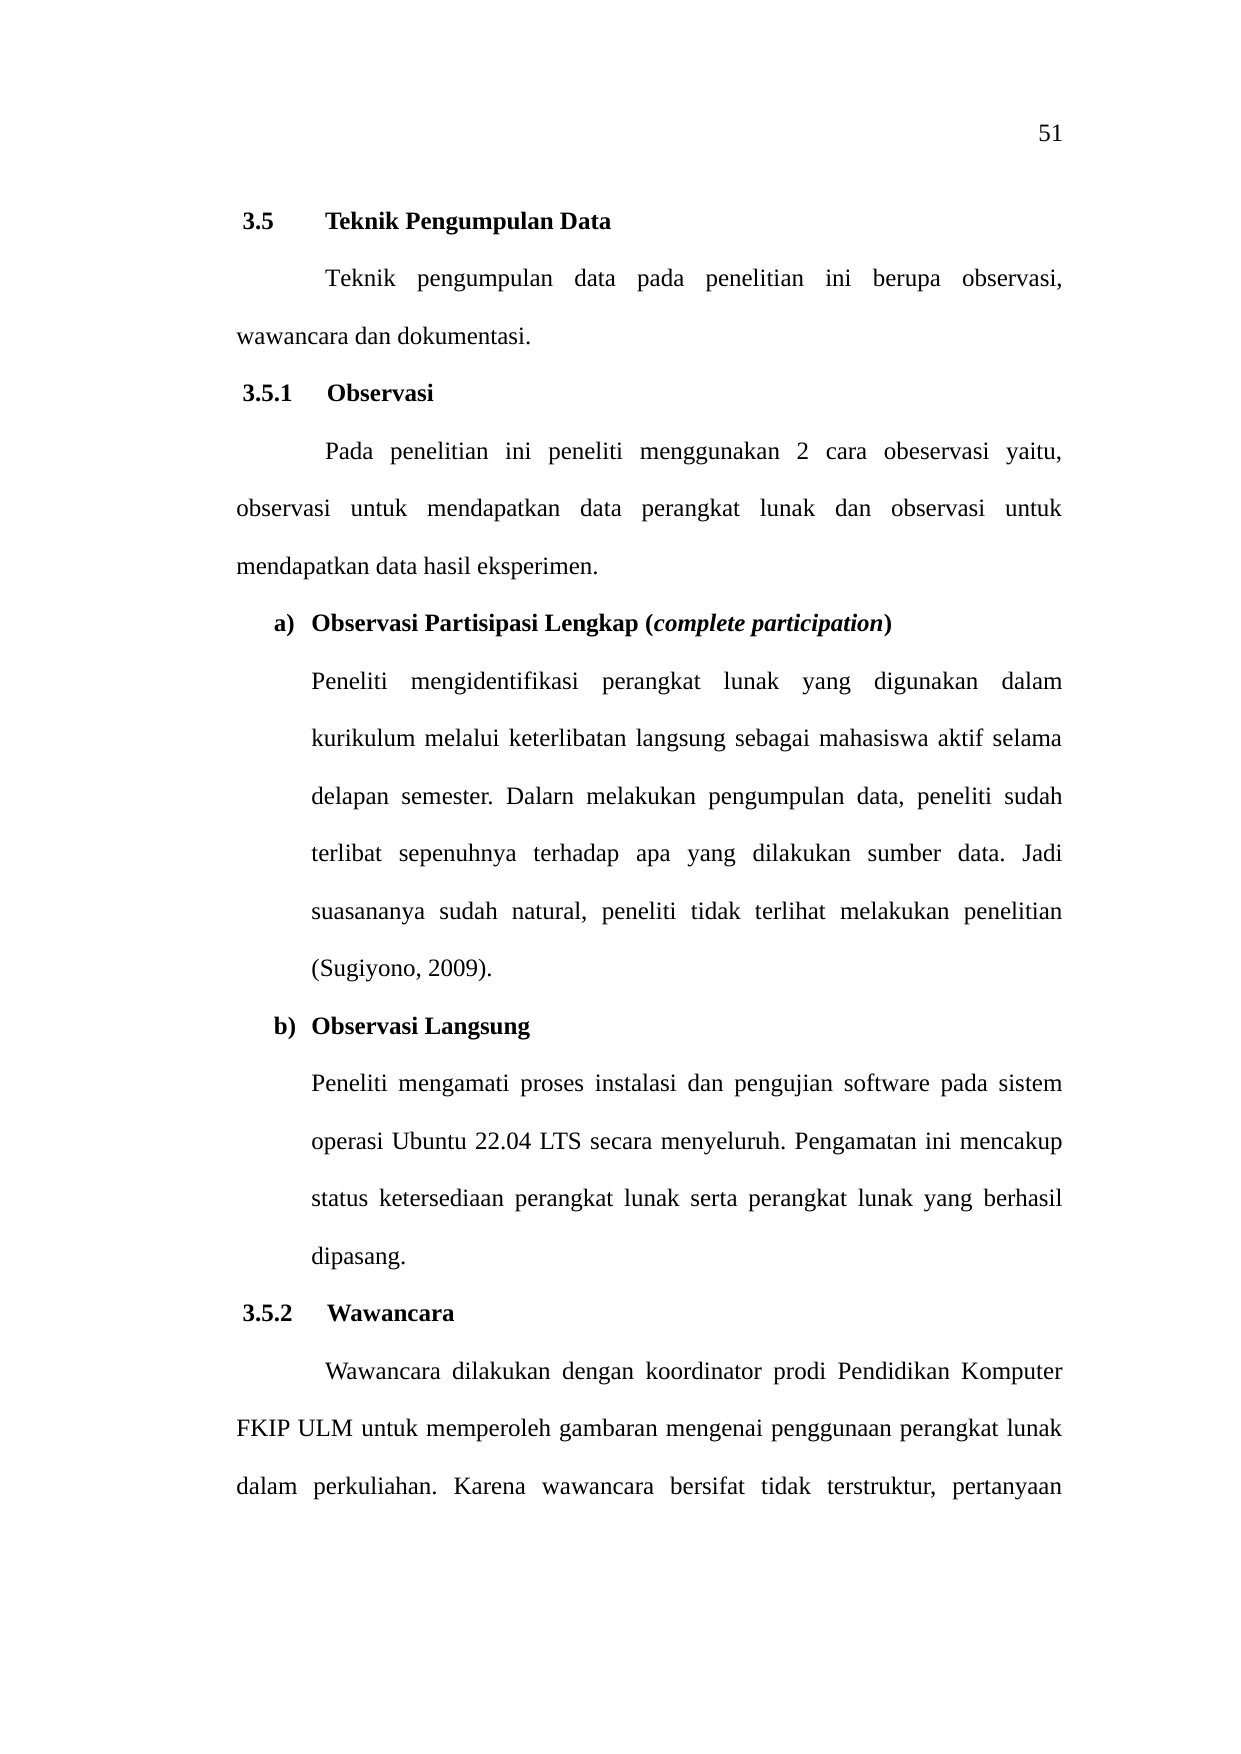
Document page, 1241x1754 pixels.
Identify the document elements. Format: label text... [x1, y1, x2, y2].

list Observasi Partisipasi Lengkap (complete participation) [274, 608, 1063, 637]
text Pada penelitian ini peneliti menggunakan 2 cara obeservasi yaitu, observasi untuk mendapatkan data perangkat lunak dan observasi untuk mendapatkan data hasil eksperimen. [236, 436, 1063, 580]
list Peneliti mengidentifikasi perangkat lunak yang digunakan dalam kurikulum melalui keterlibatan langsung sebagai mahasiswa aktif selama delapan semester. Dalarn melakukan pengumpulan data, peneliti sudah terlibat sepenuhnya terhadap apa yang dilakukan sumber data. Jadi suasananya sudah natural, peneliti tidak terlihat melakukan penelitian (Sugiyono, 2009). [274, 666, 1063, 982]
subtitle Observasi [236, 378, 1063, 407]
subtitle Wawancara [236, 1298, 1063, 1327]
list Peneliti mengamati proses instalasi dan pengujian software pada sistem operasi Ubuntu 22.04 LTS secara menyeluruh. Pengamatan ini mencakup status ketersediaan perangkat lunak serta perangkat lunak yang berhasil dipasang. [274, 1068, 1063, 1270]
subtitle Teknik Pengumpulan Data [236, 206, 1063, 235]
list Observasi Langsung [274, 1011, 1063, 1040]
text Teknik pengumpulan data pada penelitian ini berupa observasi, wawancara dan dokumentasi. [236, 263, 1063, 350]
text Wawancara dilakukan dengan koordinator prodi Pendidikan Komputer FKIP ULM untuk memperoleh gambaran mengenai penggunaan perangkat lunak dalam perkuliahan. Karena wawancara bersifat tidak terstruktur, pertanyaan [236, 1356, 1063, 1500]
